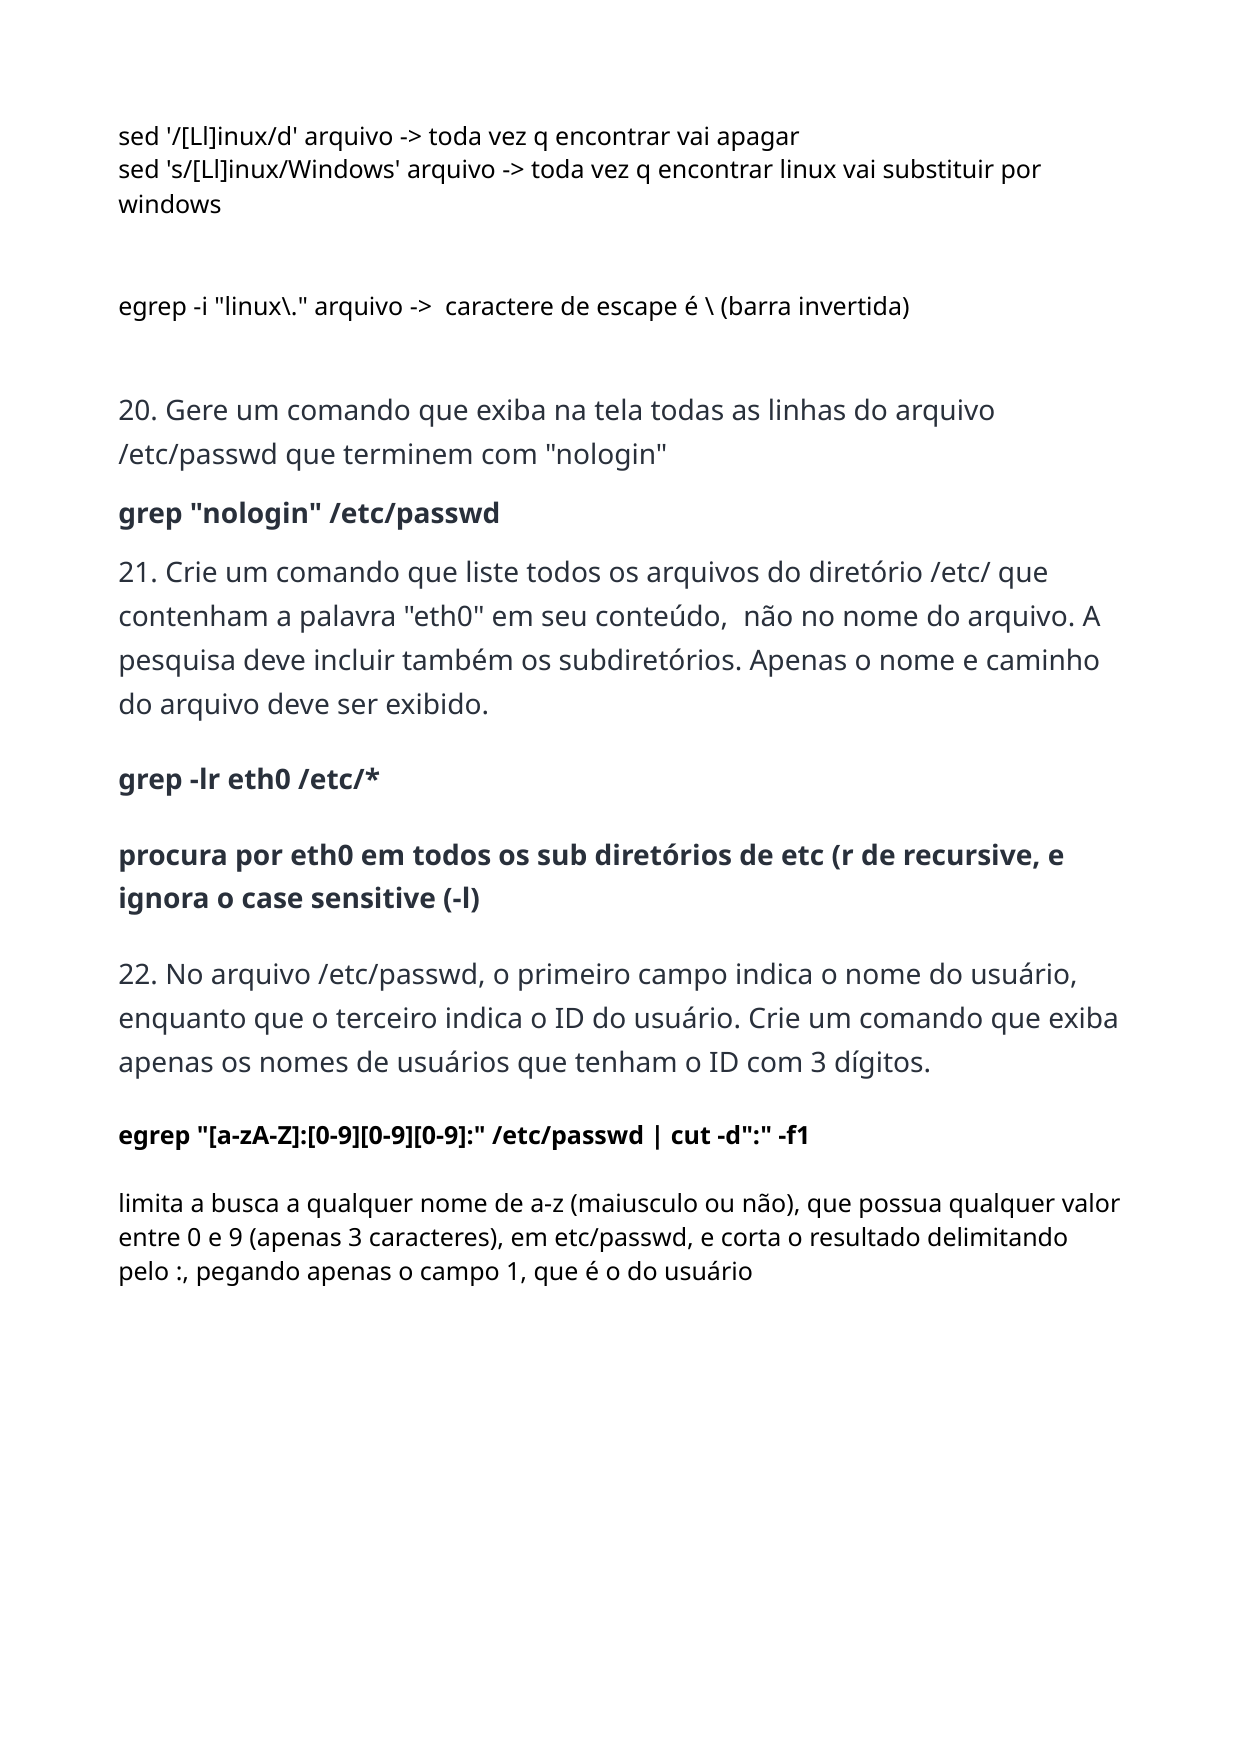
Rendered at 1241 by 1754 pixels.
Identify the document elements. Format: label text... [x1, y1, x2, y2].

text 22. No arquivo /etc/passwd, o primeiro campo indica o nome do usuário, enquanto que o terceiro indica o ID do usuário. Crie um comando que exiba apenas os nomes de usuários que tenham o ID com 3 dígitos. [118, 954, 1122, 1081]
text grep "nologin" /etc/passwd [118, 493, 1122, 532]
text procura por eth0 em todos os sub diretórios de etc (r de recursive, e ignora o case sensitive (-l) [118, 835, 1122, 917]
text grep -lr eth0 /etc/* [118, 759, 1122, 798]
text 20. Gere um comando que exiba na tela todas as linhas do arquivo /etc/passwd que terminem com "nologin" [118, 391, 1122, 473]
text egrep "[a-zA-Z]:[0-9][0-9][0-9]:" /etc/passwd | cut -d":" -f1 [118, 1118, 1122, 1152]
text limita a busca a qualquer nome de a-z (maiusculo ou não), que possua qualquer valor entre 0 e 9 (apenas 3 caracteres), em etc/passwd, e corta o resultado delimitando pelo :, pegando apenas o campo 1, que é o do usuário [118, 1186, 1122, 1288]
text egrep -i "linux\." arquivo -> caractere de escape é \ (barra invertida) [118, 288, 1122, 322]
text sed '/[Ll]inux/d' arquivo -> toda vez q encontrar vai apagar [118, 118, 1122, 152]
text sed 's/[Ll]inux/Windows' arquivo -> toda vez q encontrar linux vai substituir por windows [118, 152, 1122, 220]
text 21. Crie um comando que liste todos os arquivos do diretório /etc/ que contenham a palavra "eth0" em seu conteúdo, não no nome do arquivo. A pesquisa deve incluir também os subdiretórios. Apenas o nome e caminho do arquivo deve ser exibido. [118, 552, 1122, 722]
